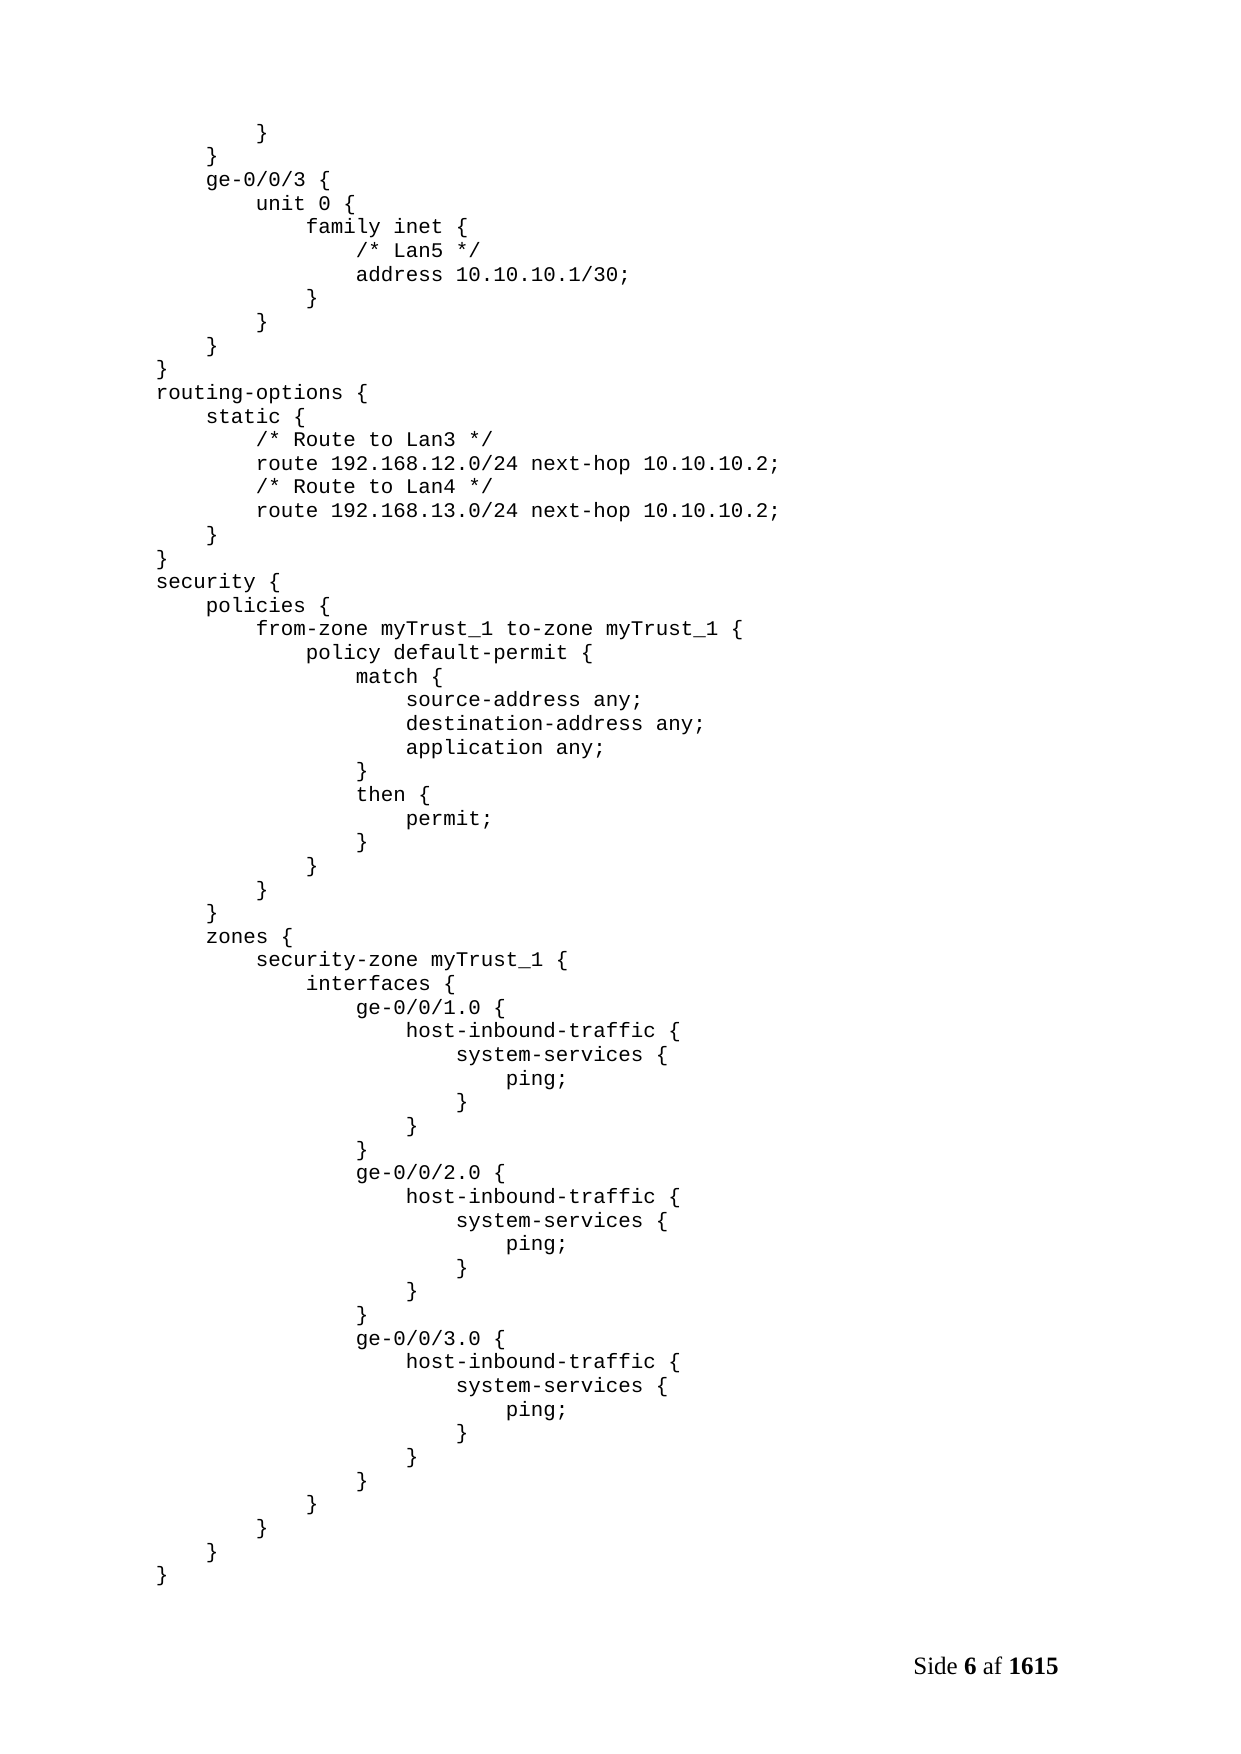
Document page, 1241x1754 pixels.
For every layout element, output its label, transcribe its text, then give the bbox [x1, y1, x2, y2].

list } [156, 1470, 1122, 1493]
list } [156, 1493, 1122, 1517]
list } [156, 311, 1122, 335]
list system-services { [156, 1044, 1122, 1068]
list application any; [156, 737, 1122, 760]
list } [156, 524, 1122, 547]
list } [156, 831, 1122, 855]
list family inet { [156, 216, 1122, 240]
list } [156, 146, 1122, 169]
list zones { [156, 926, 1122, 949]
list ge-0/0/1.0 { [156, 997, 1122, 1020]
list } [156, 1541, 1122, 1564]
list } [156, 1091, 1122, 1115]
list route 192.168.13.0/24 next-hop 10.10.10.2; [156, 500, 1122, 524]
list /* Lan5 */ [156, 240, 1122, 264]
list ping; [156, 1233, 1122, 1257]
list } [156, 287, 1122, 311]
list routing-options { [156, 382, 1122, 406]
list then { [156, 784, 1122, 808]
list } [156, 1281, 1122, 1304]
list } [156, 878, 1122, 902]
list } [156, 760, 1122, 784]
list policies { [156, 595, 1122, 618]
list host-inbound-traffic { [156, 1020, 1122, 1044]
list unit 0 { [156, 193, 1122, 216]
list } [156, 1257, 1122, 1281]
list } [156, 1115, 1122, 1139]
list system-services { [156, 1209, 1122, 1233]
list from-zone myTrust_1 to-zone myTrust_1 { [156, 618, 1122, 642]
list } [156, 1422, 1122, 1446]
list ping; [156, 1068, 1122, 1091]
list } [156, 1517, 1122, 1541]
list interfaces { [156, 973, 1122, 997]
list policy default-permit { [156, 642, 1122, 666]
list route 192.168.12.0/24 next-hop 10.10.10.2; [156, 453, 1122, 477]
list } [156, 1446, 1122, 1470]
list } [156, 1564, 1122, 1588]
list static { [156, 406, 1122, 429]
list system-services { [156, 1375, 1122, 1399]
list host-inbound-traffic { [156, 1186, 1122, 1209]
list ge-0/0/2.0 { [156, 1162, 1122, 1186]
list /* Route to Lan4 */ [156, 477, 1122, 500]
list ping; [156, 1399, 1122, 1422]
list ge-0/0/3 { [156, 169, 1122, 193]
list } [156, 1139, 1122, 1162]
list match { [156, 666, 1122, 689]
list /* Route to Lan3 */ [156, 429, 1122, 453]
list } [156, 855, 1122, 878]
list security-zone myTrust_1 { [156, 949, 1122, 973]
list host-inbound-traffic { [156, 1351, 1122, 1375]
list ge-0/0/3.0 { [156, 1328, 1122, 1351]
list source-address any; [156, 689, 1122, 713]
list } [156, 1304, 1122, 1328]
list } [156, 122, 1122, 146]
list } [156, 335, 1122, 358]
list address 10.10.10.1/30; [156, 264, 1122, 287]
list destination-address any; [156, 713, 1122, 737]
list permit; [156, 808, 1122, 831]
list } [156, 547, 1122, 571]
list } [156, 902, 1122, 926]
list } [156, 358, 1122, 382]
list security { [156, 571, 1122, 595]
